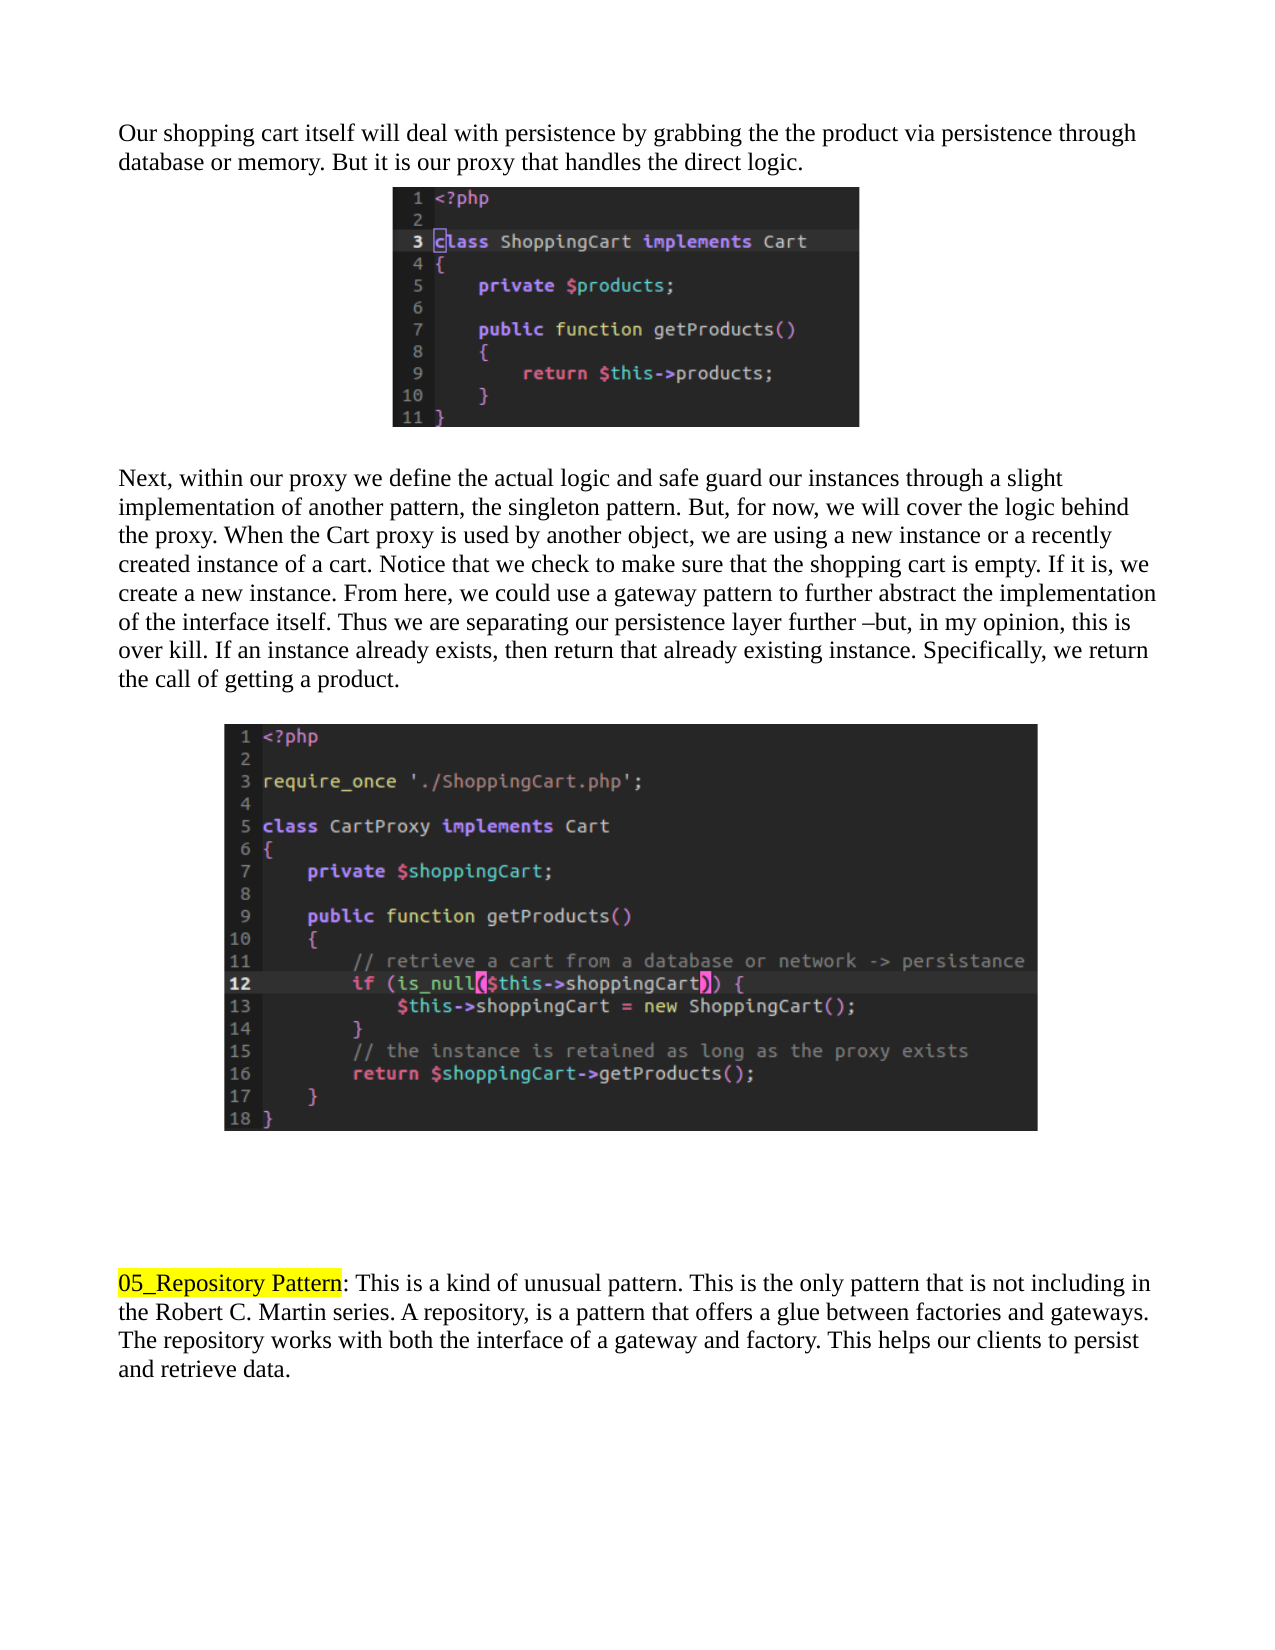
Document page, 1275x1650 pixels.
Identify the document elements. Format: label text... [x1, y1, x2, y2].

text 05_Repository Pattern: This is a kind of unusual pattern. This is the only pattern that is not including in the Robert C. Martin series. A repository, is a pattern that offers a glue between factories and gateways. The repository works with both the interface of a gateway and factory. This helps our clients to persist and retrieve data. [118, 1268, 1157, 1383]
text Next, within our proxy we define the actual logic and safe guard our instances through a slight implementation of another pattern, the singleton pattern. But, for now, we will cover the logic behind the proxy. When the Cart proxy is used by another object, we are using a new instance or a recently created instance of a cart. Notice that we check to make sure that the shopping cart is empty. If it is, we create a new instance. From here, we could use a gateway pattern to further abstract the implementation of the interface itself. Thus we are separating our persistence layer further –but, in my opinion, this is over kill. If an instance already exists, then return that already existing instance. Specifically, we return the call of getting a product. [118, 463, 1157, 693]
text Our shopping cart itself will deal with persistence by grabbing the the product via persistence through database or memory. But it is our proxy that handles the direct logic. [118, 118, 1157, 176]
picture [392, 187, 860, 427]
picture [224, 724, 1038, 1131]
